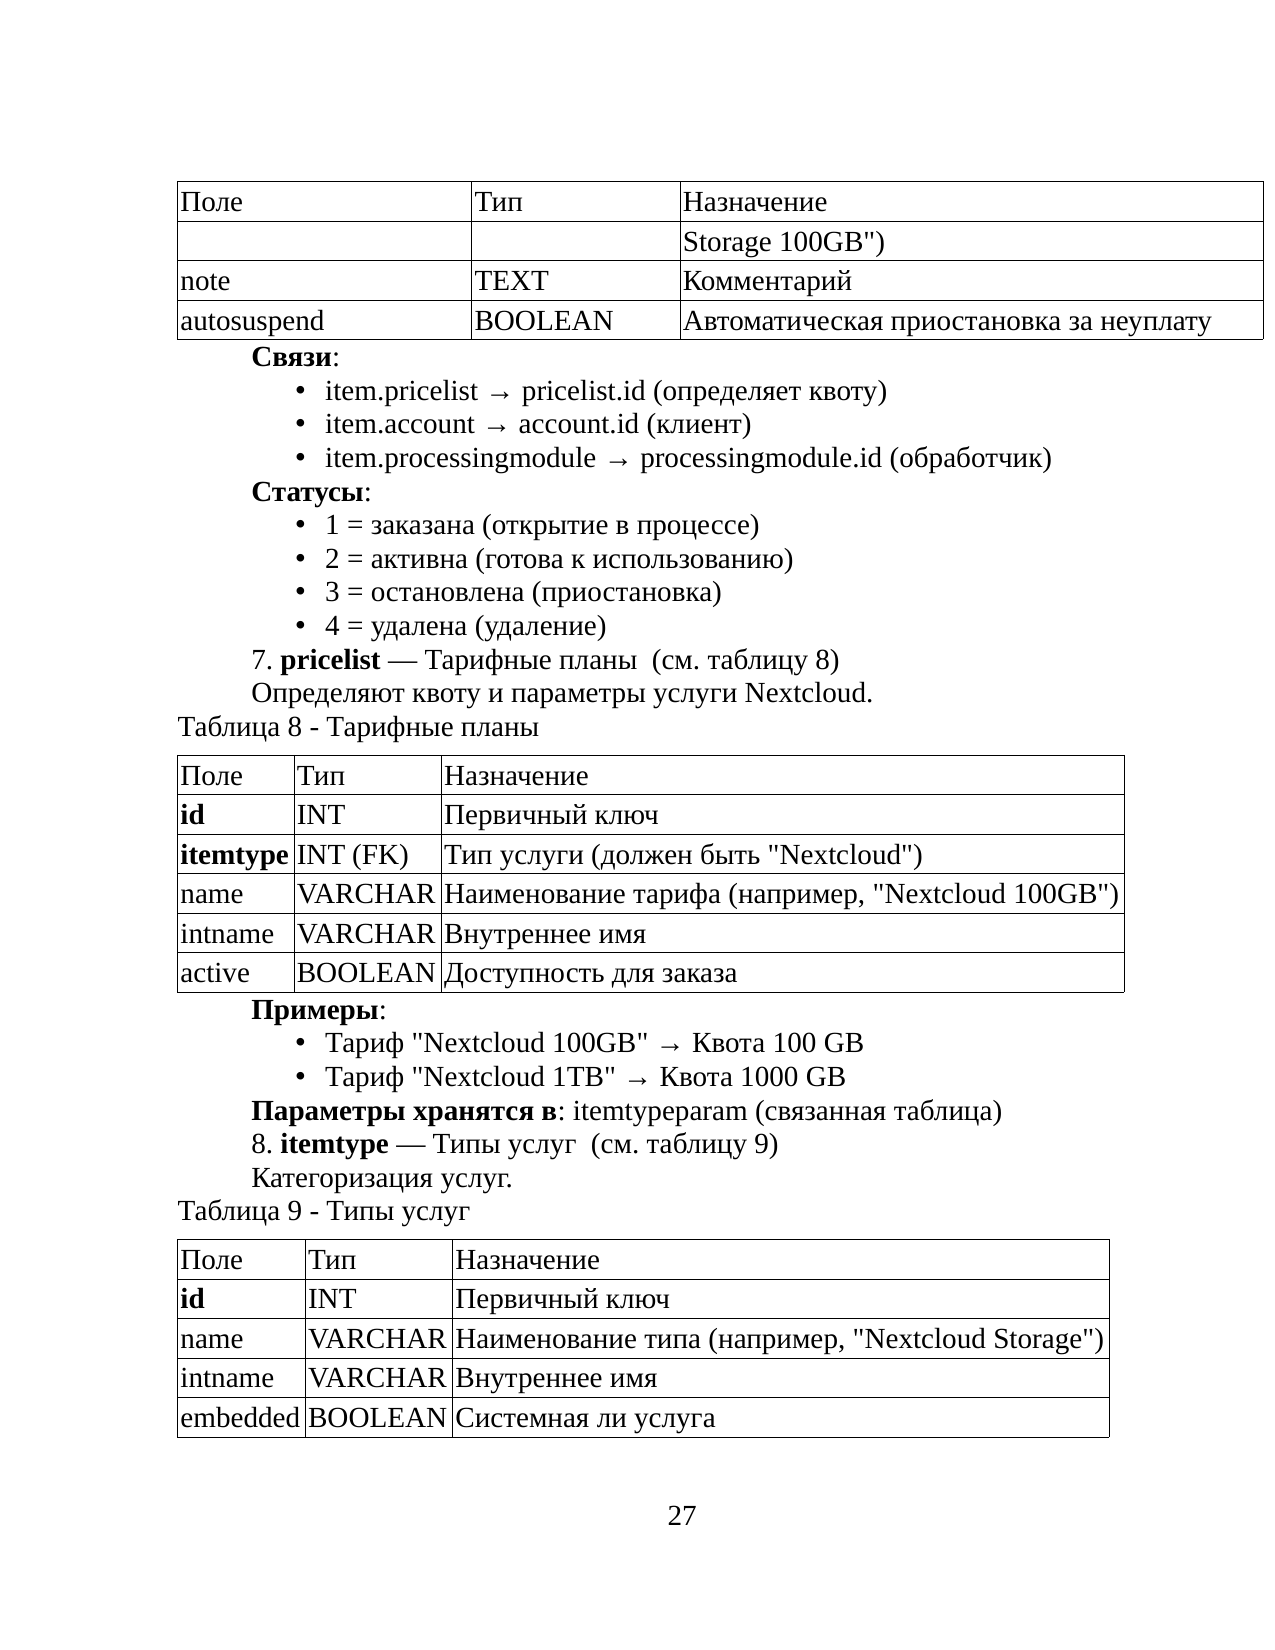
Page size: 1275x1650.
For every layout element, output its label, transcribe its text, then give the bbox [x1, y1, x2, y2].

table_cell VARCHAR [306, 1319, 452, 1358]
table_cell [472, 222, 680, 260]
table_cell Storage 100GB") [681, 222, 1263, 260]
table_cell note [178, 261, 471, 299]
table_cell VARCHAR [306, 1359, 452, 1397]
table_cell Доступность для заказа [442, 953, 1124, 992]
table_cell Комментарий [681, 261, 1263, 299]
table_cell VARCHAR [295, 874, 441, 913]
table_cell INT (FK) [295, 835, 441, 873]
text Примеры: [177, 992, 1186, 1025]
list Тариф "Nextcloud 1TB" → Квота 1000 GB [222, 1059, 1186, 1093]
table_cell INT [306, 1280, 452, 1318]
table_cell Наименование типа (например, "Nextcloud Storage") [453, 1319, 1109, 1358]
table_cell TEXT [472, 261, 680, 299]
list 3 = остановлена (приостановка) [222, 574, 1186, 608]
table_cell itemtype [178, 835, 294, 873]
table_cell Тип услуги (должен быть "Nextcloud") [442, 835, 1124, 873]
text Параметры хранятся в: itemtypeparam (связанная таблица) [177, 1093, 1186, 1126]
table_header Тип [295, 756, 441, 794]
list 1 = заказана (открытие в процессе) [222, 507, 1186, 541]
table_cell INT [295, 795, 441, 834]
table_header Назначение [681, 182, 1263, 221]
text 7. pricelist — Тарифные планы (см. таблицу 8) [177, 642, 1186, 675]
text 8. itemtype — Типы услуг (см. таблицу 9) [177, 1126, 1186, 1160]
table_cell active [178, 953, 294, 992]
table_cell BOOLEAN [306, 1398, 452, 1437]
table_cell [178, 222, 471, 260]
list Тариф "Nextcloud 100GB" → Квота 100 GB [222, 1025, 1186, 1059]
table_cell BOOLEAN [295, 953, 441, 992]
table_cell Внутреннее имя [442, 914, 1124, 952]
table_cell Наименование тарифа (например, "Nextcloud 100GB") [442, 874, 1124, 913]
table_cell BOOLEAN [472, 301, 680, 339]
table_cell Первичный ключ [453, 1280, 1109, 1318]
text Таблица 8 - Тарифные планы [177, 709, 1186, 742]
list item.pricelist → pricelist.id (определяет квоту) [222, 373, 1186, 406]
table_header Поле [178, 756, 294, 794]
table_header Поле [178, 182, 471, 221]
table_cell name [178, 1319, 305, 1358]
table_header Поле [178, 1240, 305, 1279]
table_header Назначение [453, 1240, 1109, 1279]
table_cell Системная ли услуга [453, 1398, 1109, 1437]
text Определяют квоту и параметры услуги Nextcloud. [177, 675, 1186, 709]
text Статусы: [177, 474, 1186, 507]
table_header Назначение [442, 756, 1124, 794]
text Таблица 9 - Типы услуг [177, 1193, 1186, 1227]
table_cell VARCHAR [295, 914, 441, 952]
list 4 = удалена (удаление) [222, 608, 1186, 642]
table_cell autosuspend [178, 301, 471, 339]
table_cell name [178, 874, 294, 913]
text Категоризация услуг. [177, 1160, 1186, 1193]
table_cell Внутреннее имя [453, 1359, 1109, 1397]
table_cell intname [178, 914, 294, 952]
table_cell Первичный ключ [442, 795, 1124, 834]
table_cell Автоматическая приостановка за неуплату [681, 301, 1263, 339]
table_header Тип [472, 182, 680, 221]
table_cell embedded [178, 1398, 305, 1437]
table_cell id [178, 1280, 305, 1318]
table_header Тип [306, 1240, 452, 1279]
list 2 = активна (готова к использованию) [222, 541, 1186, 574]
text Связи: [177, 340, 1186, 373]
table_cell id [178, 795, 294, 834]
list item.processingmodule → processingmodule.id (обработчик) [222, 440, 1186, 474]
list item.account → account.id (клиент) [222, 406, 1186, 440]
table_cell intname [178, 1359, 305, 1397]
